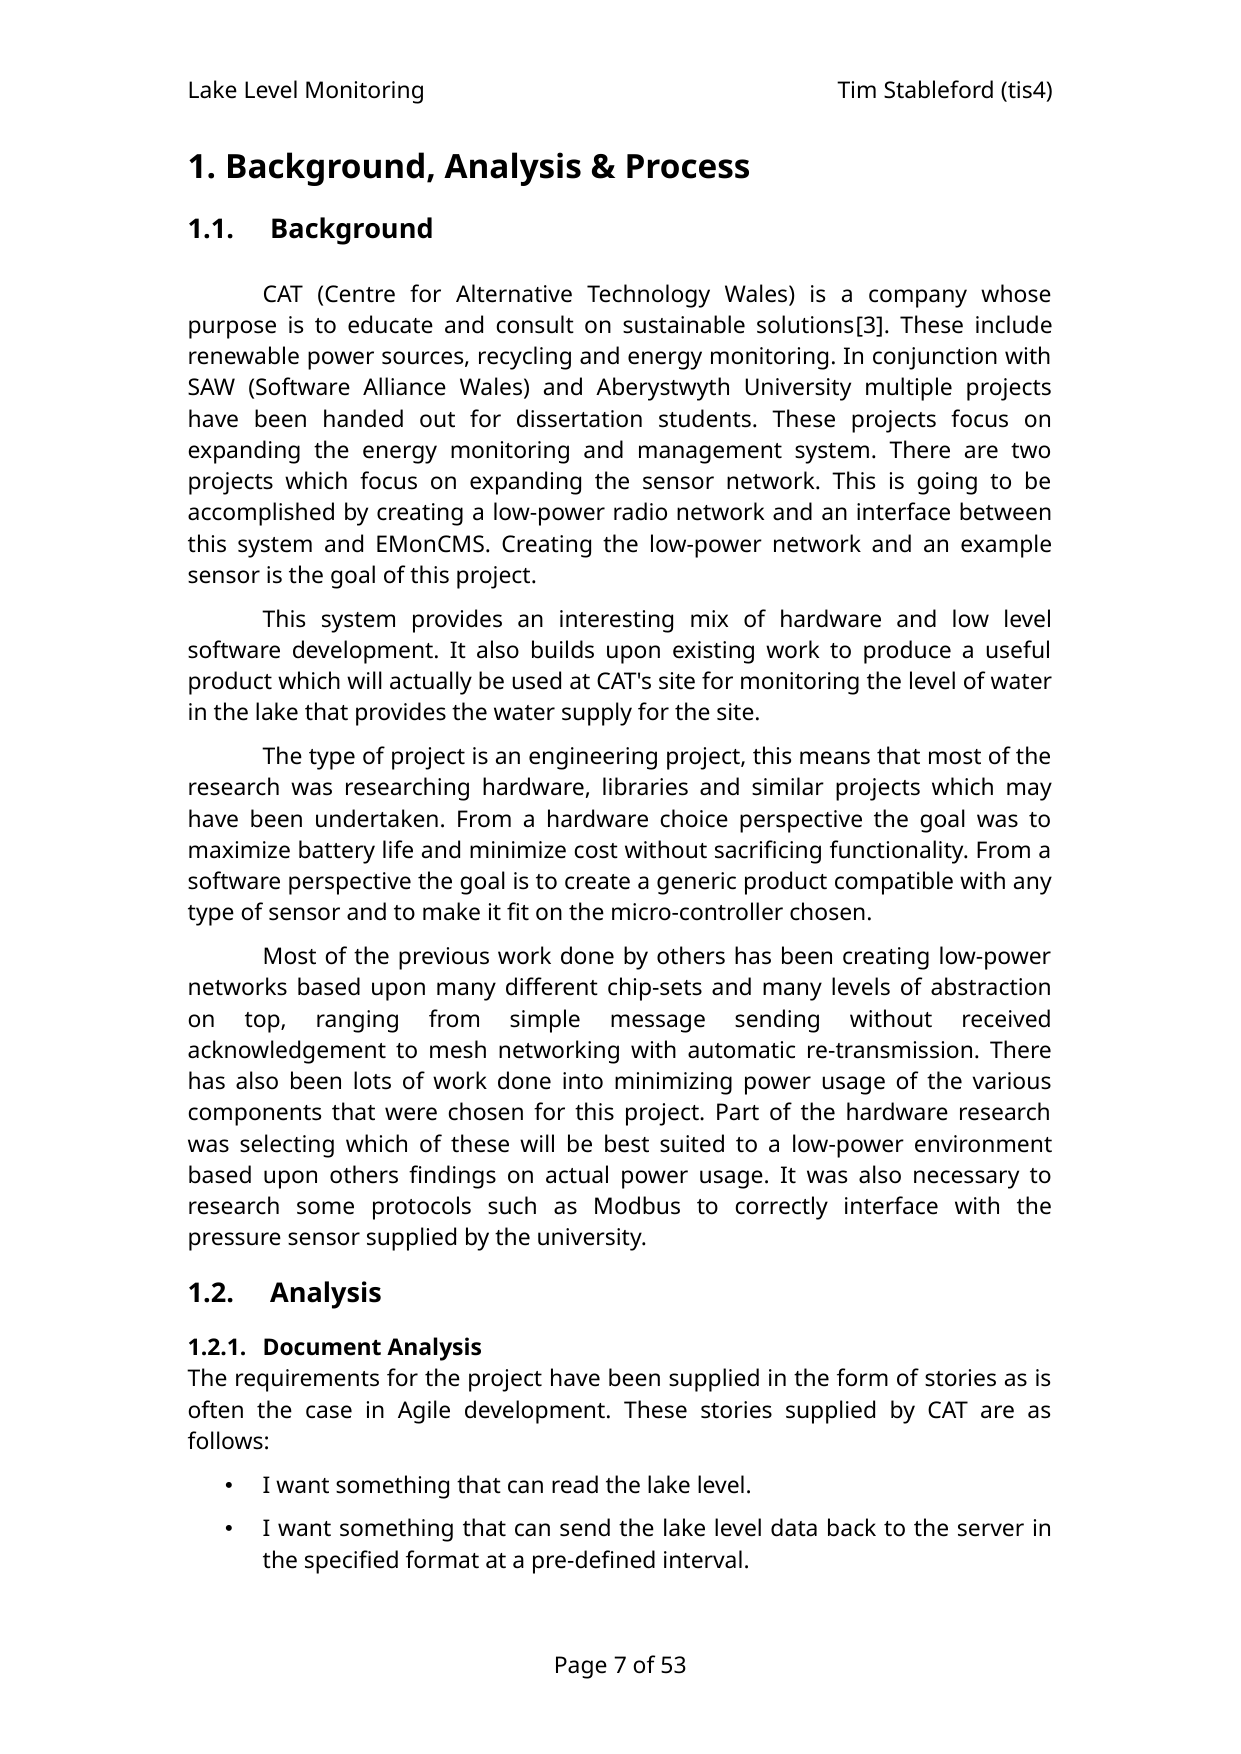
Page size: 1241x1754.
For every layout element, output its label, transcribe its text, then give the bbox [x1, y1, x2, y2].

text The requirements for the project have been supplied in the form of stories as is often the case in Agile development. These stories supplied by CAT are as follows: [187, 1362, 1053, 1456]
list I want something that can send the lake level data back to the server in the specified format at a pre-defined interval. [225, 1512, 1053, 1575]
text This system provides an interesting mix of hardware and low level software development. It also builds upon existing work to produce a useful product which will actually be used at CAT's site for monitoring the level of water in the lake that provides the water supply for the site. [187, 602, 1053, 727]
subtitle Document Analysis [187, 1331, 1053, 1362]
list I want something that can read the lake level. [225, 1468, 1053, 1500]
text The type of project is an engineering project, this means that most of the research was researching hardware, libraries and similar projects which may have been undertaken. From a hardware choice perspective the goal was to maximize battery life and minimize cost without sacrificing functionality. From a software perspective the goal is to create a generic product compatible with any type of sensor and to make it fit on the micro-controller chosen. [187, 740, 1053, 927]
subtitle Background, Analysis & Process [187, 143, 1053, 188]
text CAT (Centre for Alternative Technology Wales) is a company whose purpose is to educate and consult on sustainable solutions[3]. These include renewable power sources, recycling and energy monitoring. In conjunction with SAW (Software Alliance Wales) and Aberystwyth University multiple projects have been handed out for dissertation students. These projects focus on expanding the energy monitoring and management system. There are two projects which focus on expanding the sensor network. This is going to be accomplished by creating a low-power radio network and an interface between this system and EMonCMS. Creating the low-power network and an example sensor is the goal of this project. [187, 277, 1053, 590]
subtitle Background [187, 209, 1053, 246]
text Most of the previous work done by others has been creating low-power networks based upon many different chip-sets and many levels of abstraction on top, ranging from simple message sending without received acknowledgement to mesh networking with automatic re-transmission. There has also been lots of work done into minimizing power usage of the various components that were chosen for this project. Part of the hardware research was selecting which of these will be best suited to a low-power environment based upon others findings on actual power usage. It was also necessary to research some protocols such as Modbus to correctly interface with the pressure sensor supplied by the university. [187, 940, 1053, 1252]
subtitle Analysis [187, 1273, 1053, 1310]
